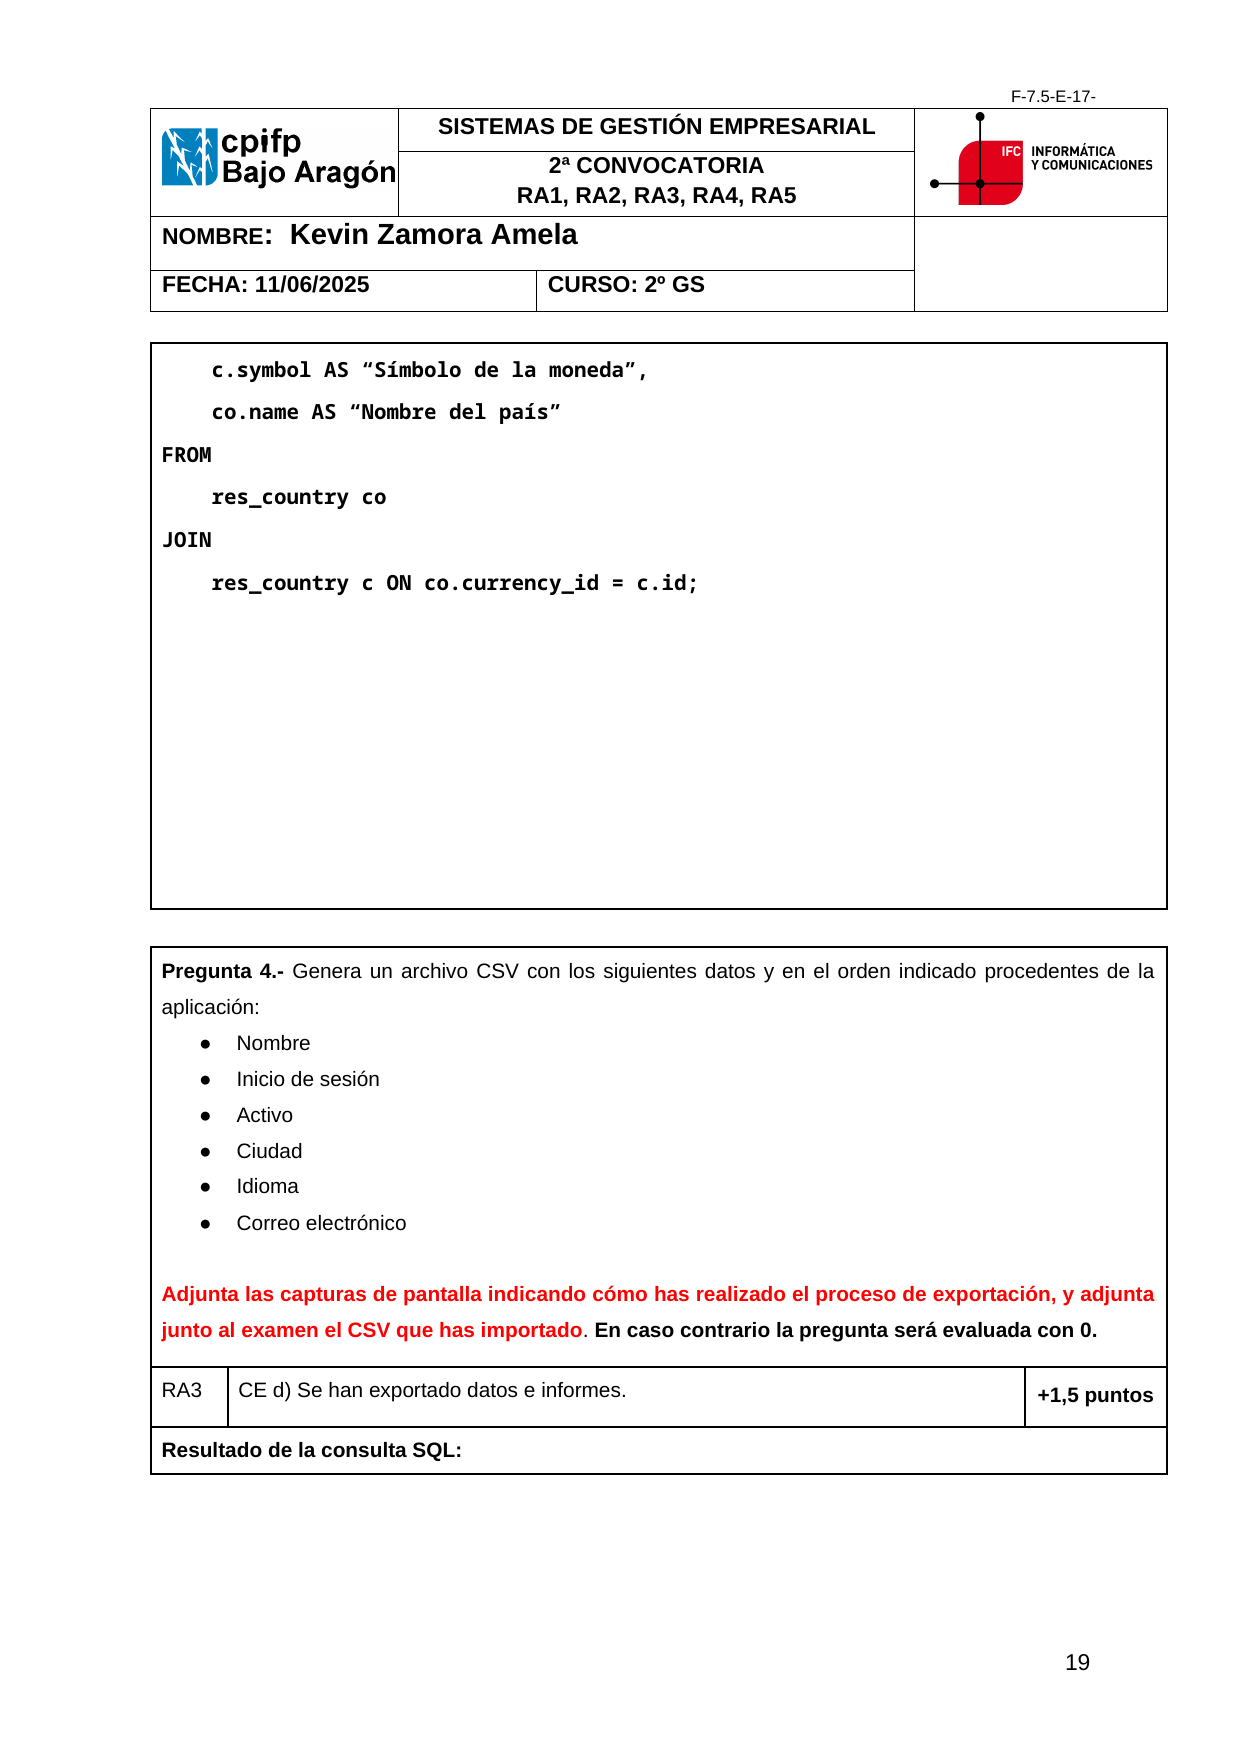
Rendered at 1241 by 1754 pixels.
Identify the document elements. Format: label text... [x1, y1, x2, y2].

table_cell c.symbol AS “Símbolo de la moneda”, co.name AS “Nombre del país” FROM res_country co JOIN res_country c ON co.currency_id = c.id; [152, 344, 1166, 908]
table_cell CE d) Se han exportado datos e informes. [229, 1368, 1024, 1426]
table_header Pregunta 4.- Genera un archivo CSV con los siguientes datos y en el orden indicado procedentes de la aplicación: Nombre Inicio de sesión Activo Ciudad Idioma Correo electrónico Adjunta las capturas de pantalla indicando cómo has realizado el proceso de exportación, y adjunta junto al examen el CSV que has importado. En caso contrario la pregunta será evaluada con 0. [152, 948, 1166, 1366]
picture [161, 127, 397, 190]
table_cell +1,5 puntos [1026, 1368, 1166, 1426]
table_cell RA3 [152, 1368, 227, 1426]
picture [930, 112, 1153, 205]
table_cell Resultado de la consulta SQL: [152, 1428, 1166, 1472]
